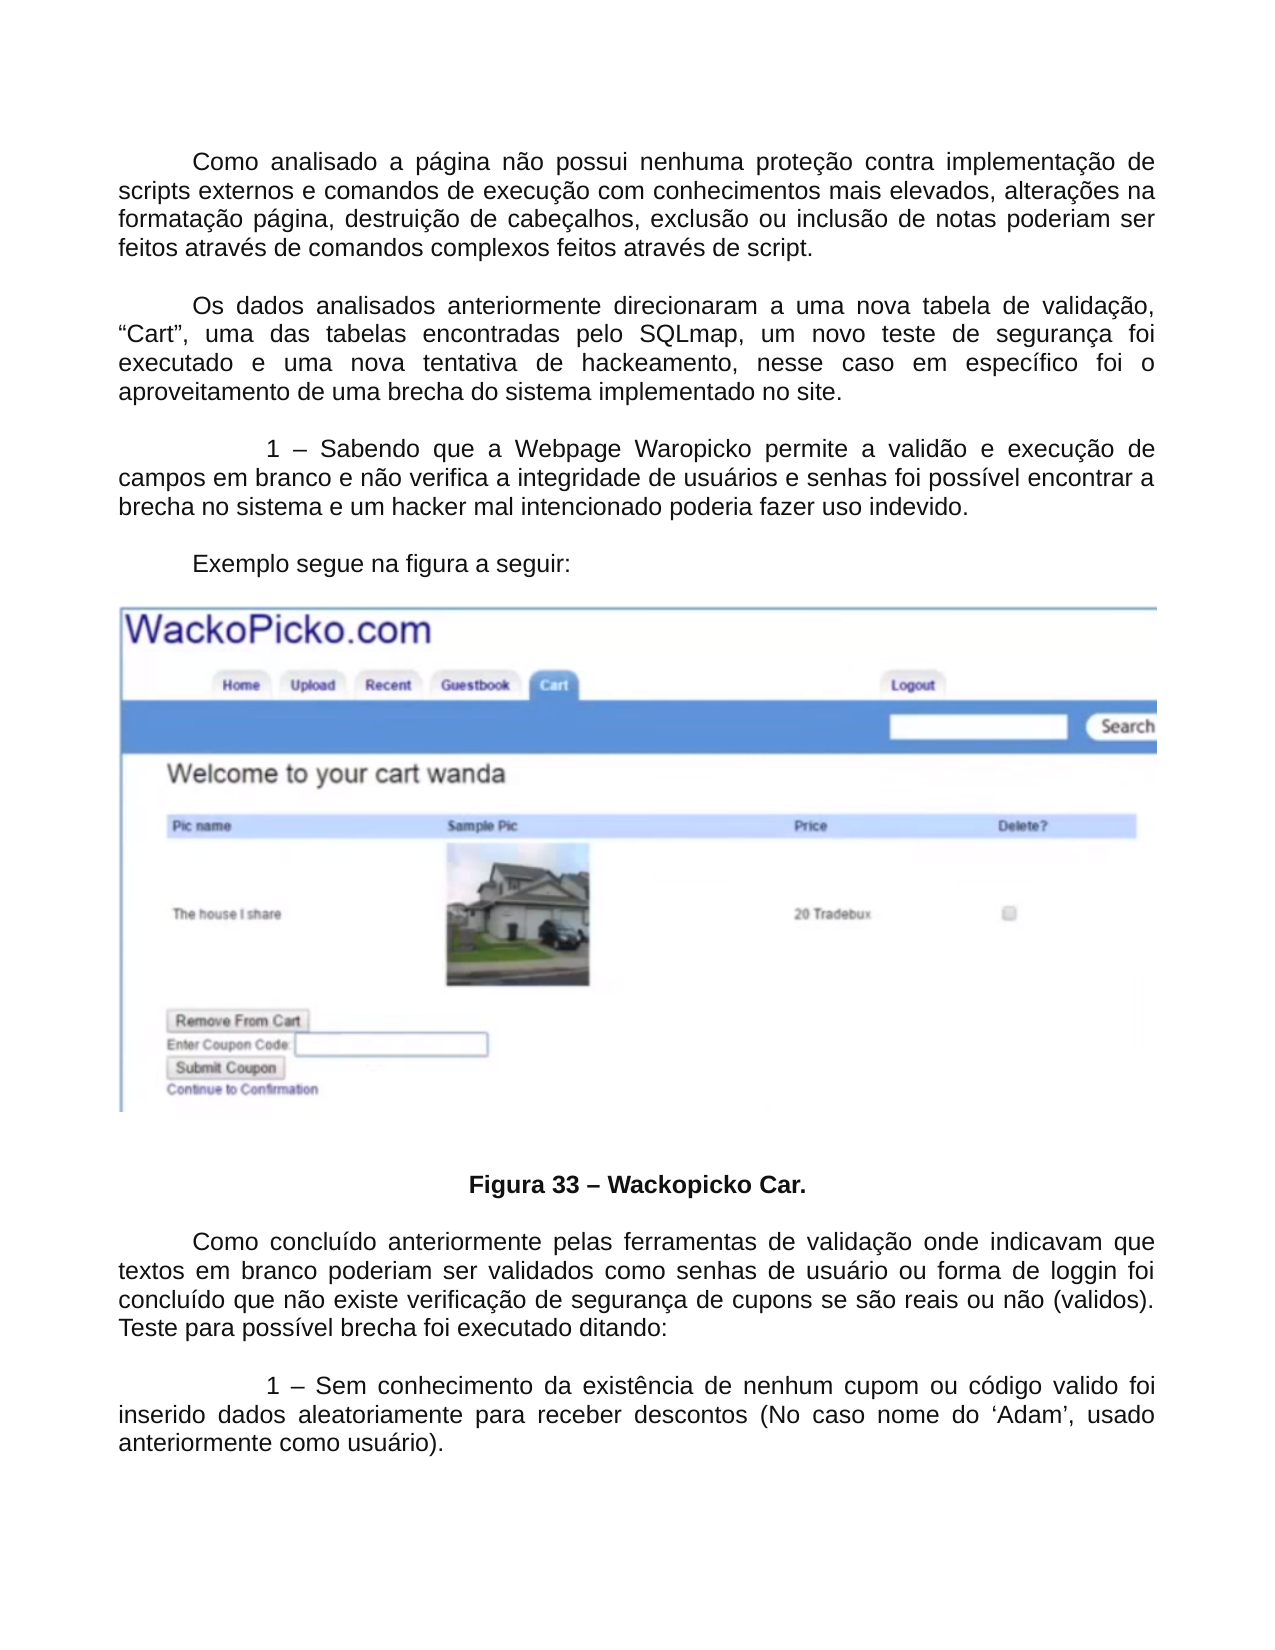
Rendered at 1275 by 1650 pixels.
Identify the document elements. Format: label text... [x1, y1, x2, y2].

text Como concluído anteriormente pelas ferramentas de validação onde indicavam que textos em branco poderiam ser validados como senhas de usuário ou forma de loggin foi concluído que não existe verificação de segurança de cupons se são reais ou não (validos). Teste para possível brecha foi executado ditando: [118, 1227, 1157, 1342]
text Como analisado a página não possui nenhuma proteção contra implementação de scripts externos e comandos de execução com conhecimentos mais elevados, alterações na formatação página, destruição de cabeçalhos, exclusão ou inclusão de notas poderiam ser feitos através de comandos complexos feitos através de script. [118, 147, 1157, 262]
text 1 – Sem conhecimento da existência de nenhum cupom ou código valido foi inserido dados aleatoriamente para receber descontos (No caso nome do ‘Adam’, usado anteriormente como usuário). [118, 1371, 1157, 1457]
text 1 – Sabendo que a Webpage Waropicko permite a validão e execução de campos em branco e não verifica a integridade de usuários e senhas foi possível encontrar a brecha no sistema e um hacker mal intencionado poderia fazer uso indevido. [118, 434, 1157, 521]
text Exemplo segue na figura a seguir: [118, 549, 1157, 578]
text Os dados analisados anteriormente direcionaram a uma nova tabela de validação, “Cart”, uma das tabelas encontradas pelo SQLmap, um novo teste de segurança foi executado e uma nova tentativa de hackeamento, nesse caso em específico foi o aproveitamento de uma brecha do sistema implementado no site. [118, 291, 1157, 406]
picture [118, 606, 1157, 1112]
text Figura 33 – Wackopicko Car. [118, 1169, 1157, 1198]
